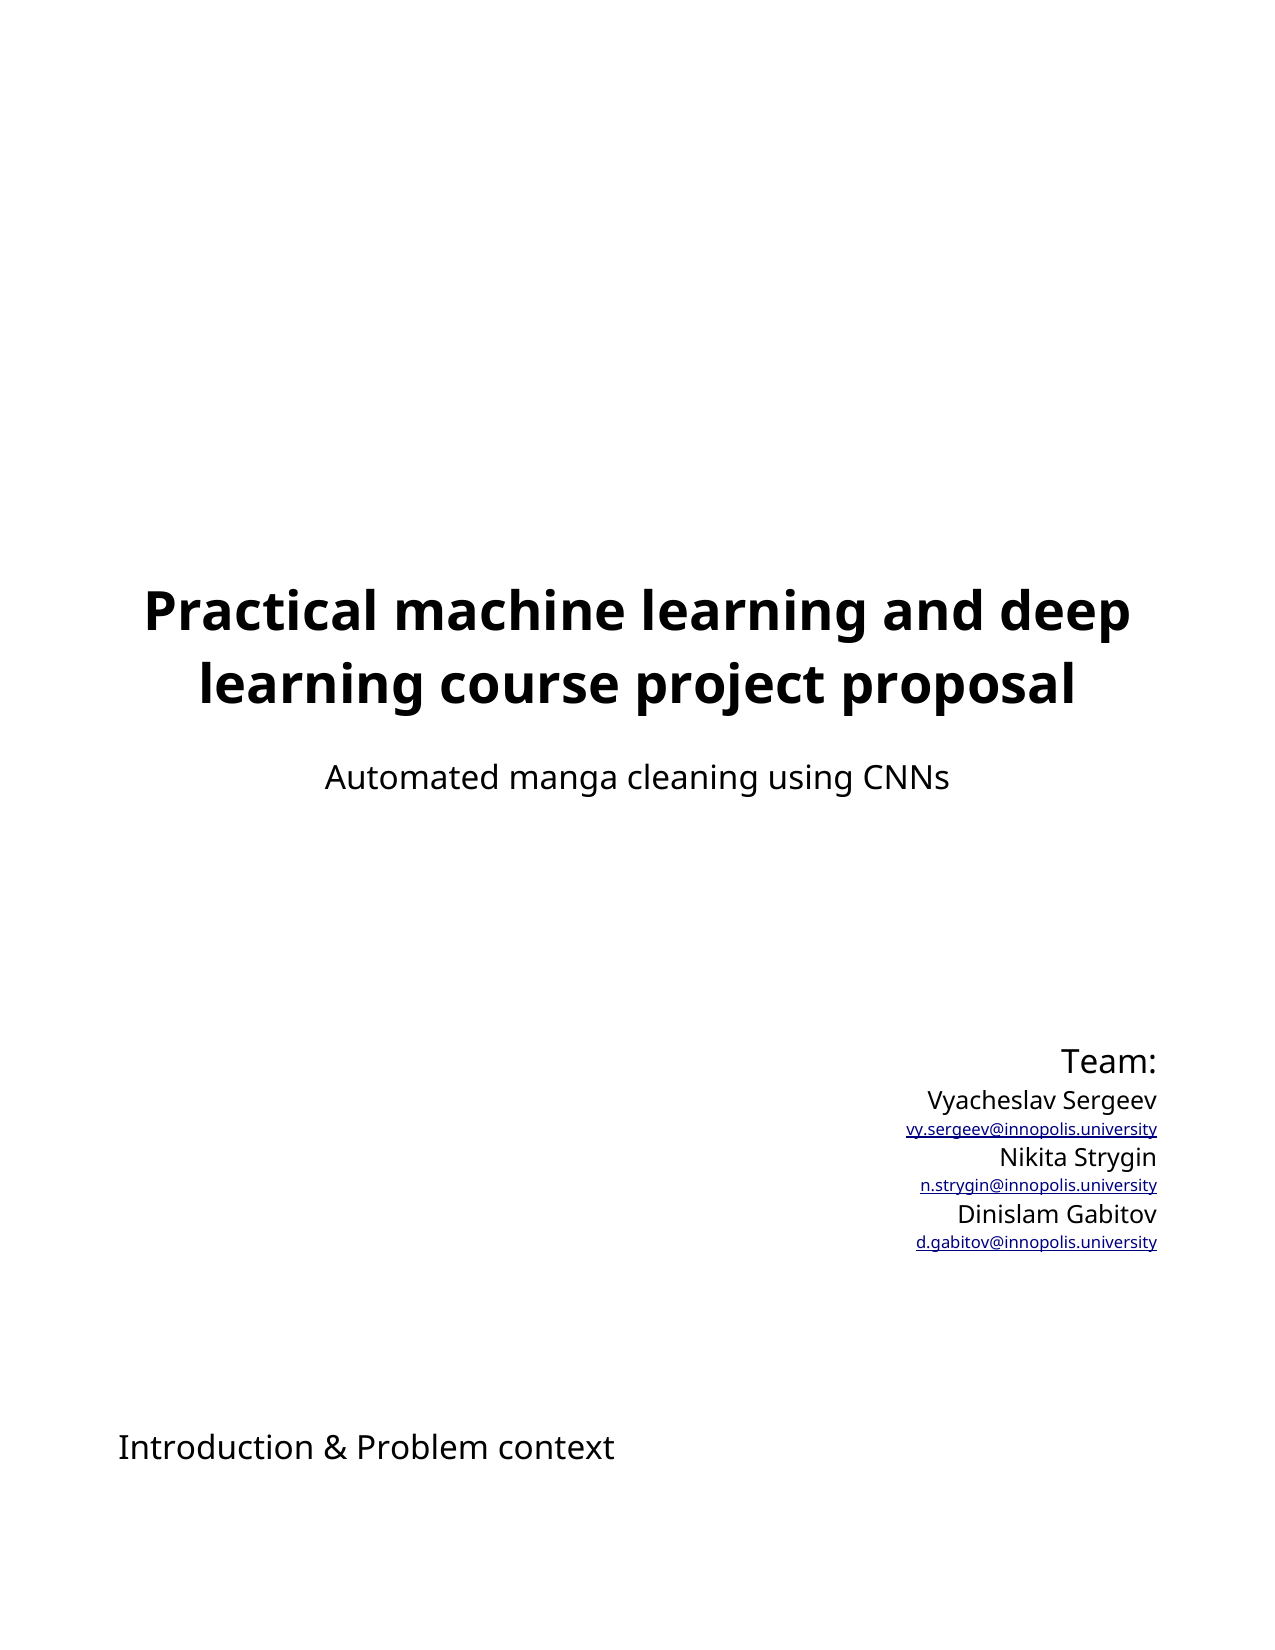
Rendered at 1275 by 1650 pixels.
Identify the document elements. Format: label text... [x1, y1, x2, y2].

text vy.sergeev@innopolis.university [118, 1117, 1157, 1140]
text Team: [118, 1038, 1157, 1083]
text Automated manga cleaning using CNNs [118, 754, 1157, 799]
text Introduction & Problem context [118, 1424, 1157, 1469]
text d.gabitov@innopolis.university [118, 1231, 1157, 1253]
text Practical machine learning and deep learning course project proposal [118, 572, 1157, 720]
text Vyacheslav Sergeev [118, 1083, 1157, 1117]
text Nikita Strygin [118, 1140, 1157, 1174]
text Dinislam Gabitov [118, 1197, 1157, 1231]
text n.strygin@innopolis.university [118, 1174, 1157, 1197]
